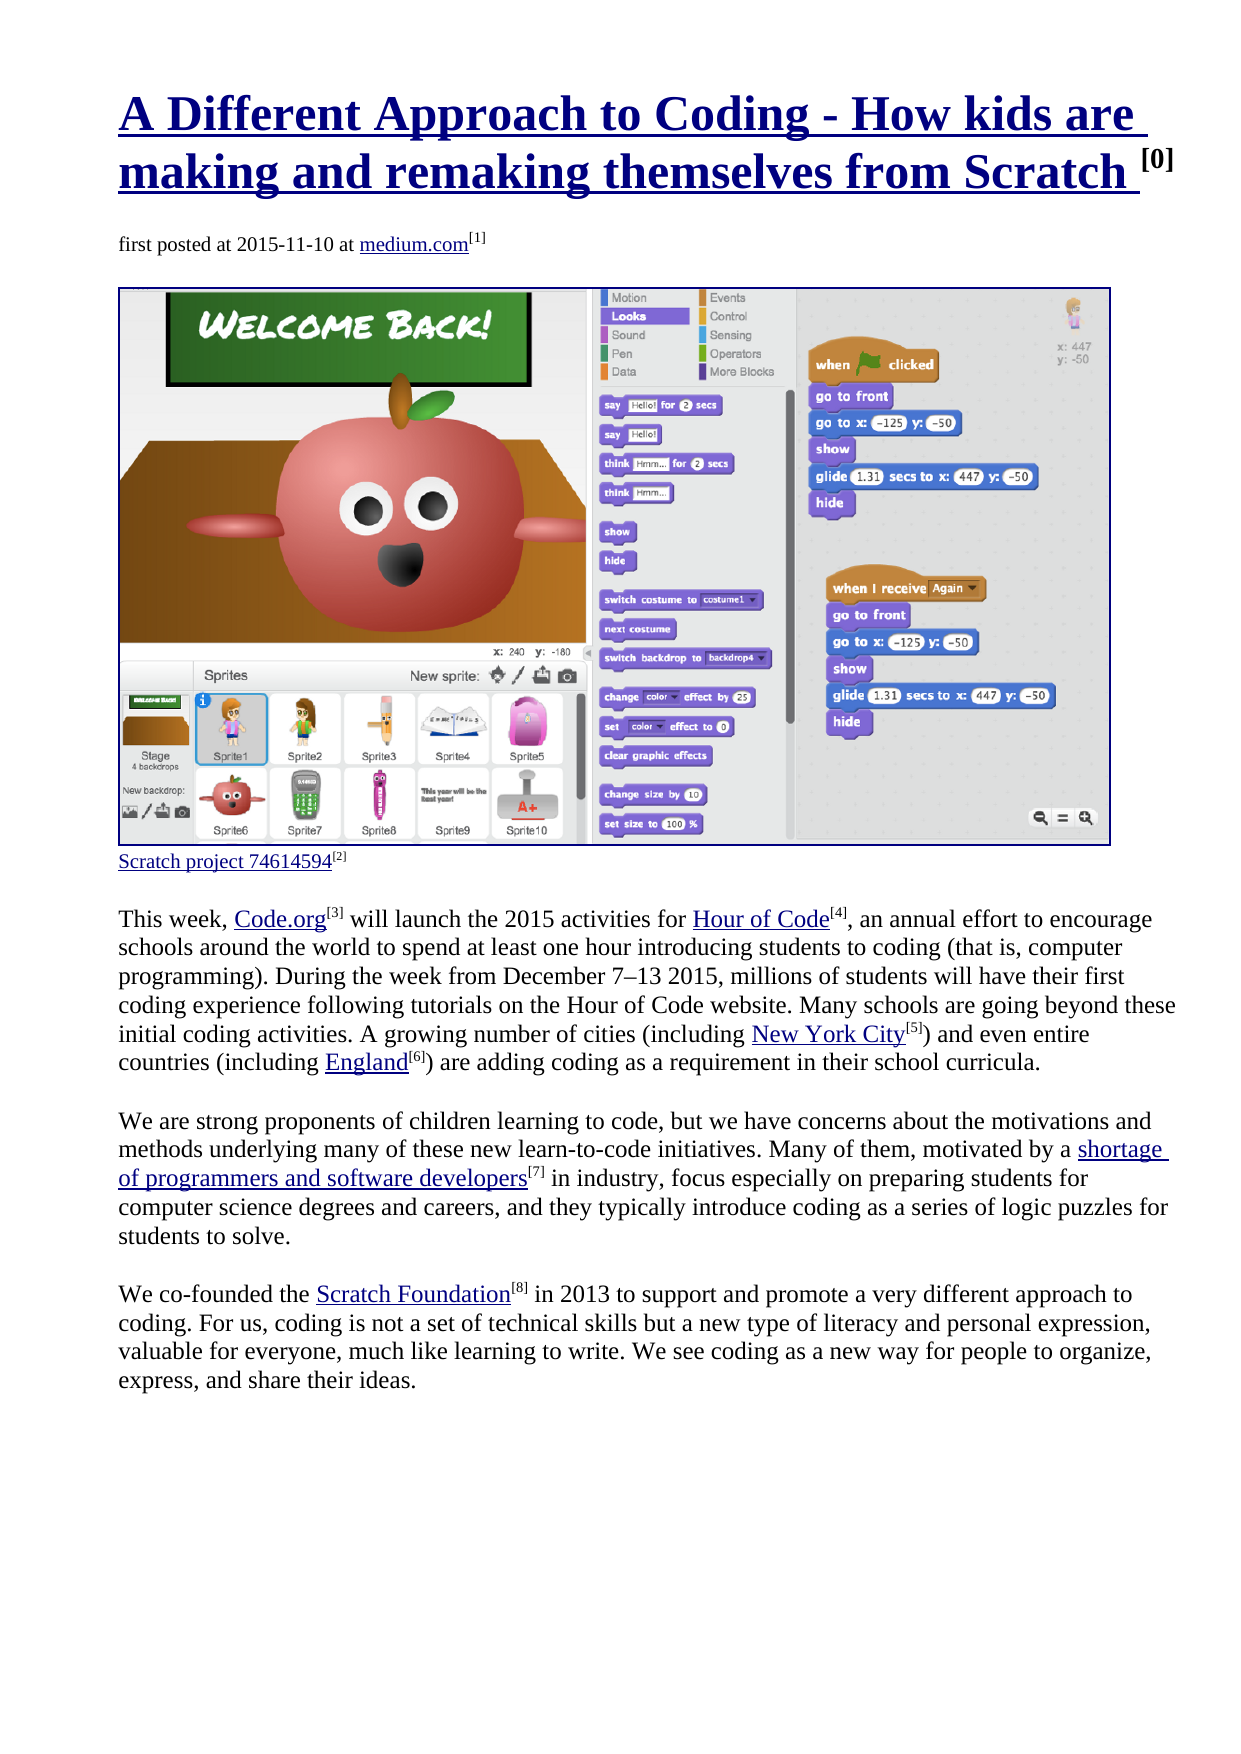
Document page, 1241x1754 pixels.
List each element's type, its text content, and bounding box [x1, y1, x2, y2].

text We co-founded the Scratch Foundation in 2013 to support and promote a very different approach to coding. For us, coding is not a set of technical skills but a new type of literacy and personal expression, valuable for everyone, much like learning to write. We see coding as a new way for people to organize, express, and share their ideas. [118, 1279, 1181, 1394]
text We are strong proponents of children learning to code, but we have concerns about the motivations and methods underlying many of these new learn-to-code initiatives. Many of them, motivated by a shortage of programmers and software developers in industry, focus especially on preparing students for computer science degrees and careers, and they typically introduce coding as a series of logic puzzles for students to solve. [118, 1106, 1181, 1249]
subtitle A Different Approach to Coding - How kids are making and remaking themselves from Scratch [118, 84, 1181, 199]
text This week, Code.org will launch the 2015 activities for Hour of Code, an annual effort to encourage schools around the world to spend at least one hour introducing students to coding (that is, computer programming). During the week from December 7–13 2015, millions of students will have their first coding experience following tutorials on the Hour of Code website. Many schools are going beyond these initial coding activities. A growing number of cities (including New York City) and even entire countries (including England) are adding coding as a requirement in their school curricula. [118, 904, 1181, 1076]
text Scratch project 74614594 [118, 287, 1181, 874]
picture [120, 289, 1109, 844]
text first posted at 2015-11-10 at medium.com [118, 228, 1181, 257]
